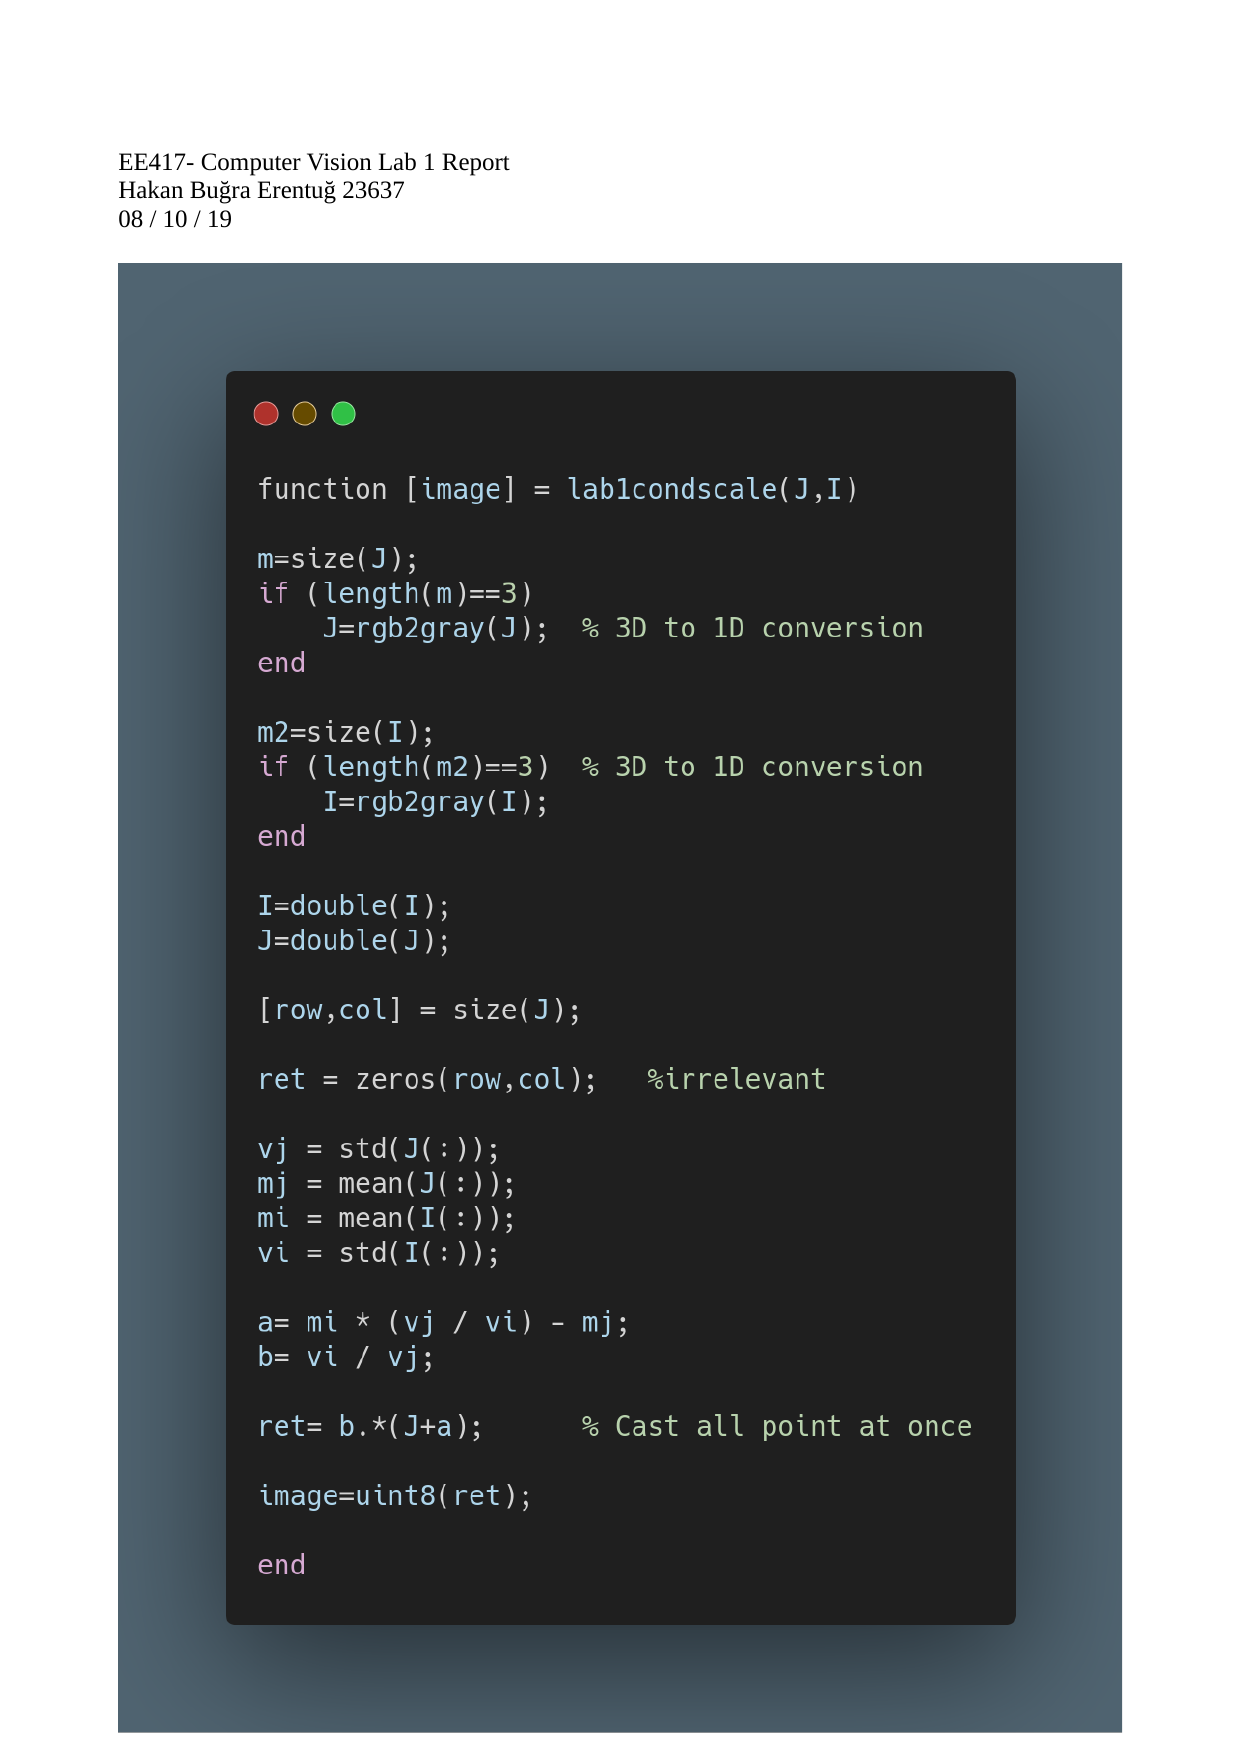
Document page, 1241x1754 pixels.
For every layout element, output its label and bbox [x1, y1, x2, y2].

picture [118, 262, 1123, 1733]
